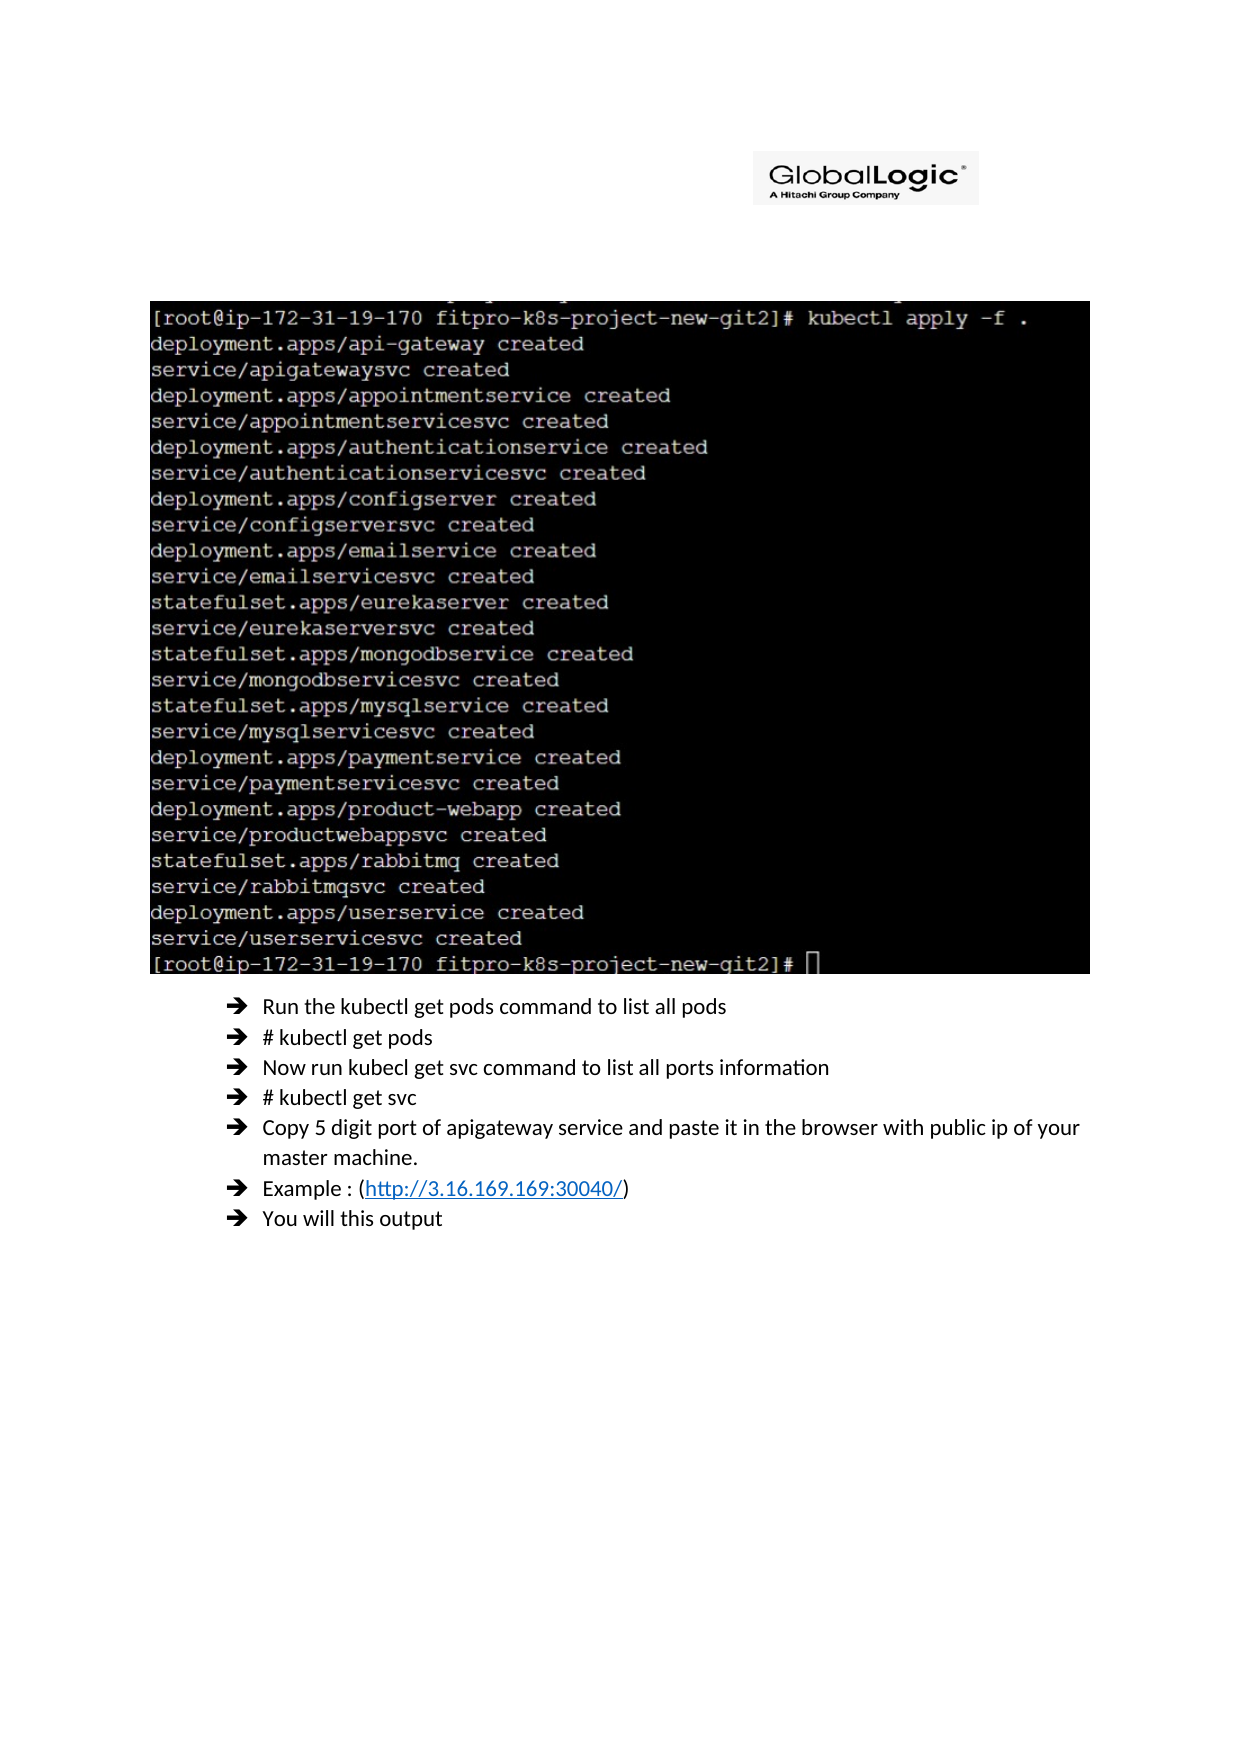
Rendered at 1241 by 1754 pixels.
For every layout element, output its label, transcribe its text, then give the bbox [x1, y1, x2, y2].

list Now run kubecl get svc command to list all ports information [225, 1053, 1090, 1081]
list # kubectl get svc [225, 1083, 1090, 1111]
list You will this output [225, 1204, 1090, 1232]
list # kubectl get pods [225, 1023, 1090, 1051]
picture [751, 150, 980, 206]
list Run the kubectl get pods command to list all pods [225, 992, 1090, 1021]
picture [150, 301, 1090, 974]
list Example : (http://3.16.169.169:30040/) [225, 1174, 1090, 1202]
list Copy 5 digit port of apigateway service and paste it in the browser with public ip of your master machine. [225, 1113, 1090, 1172]
